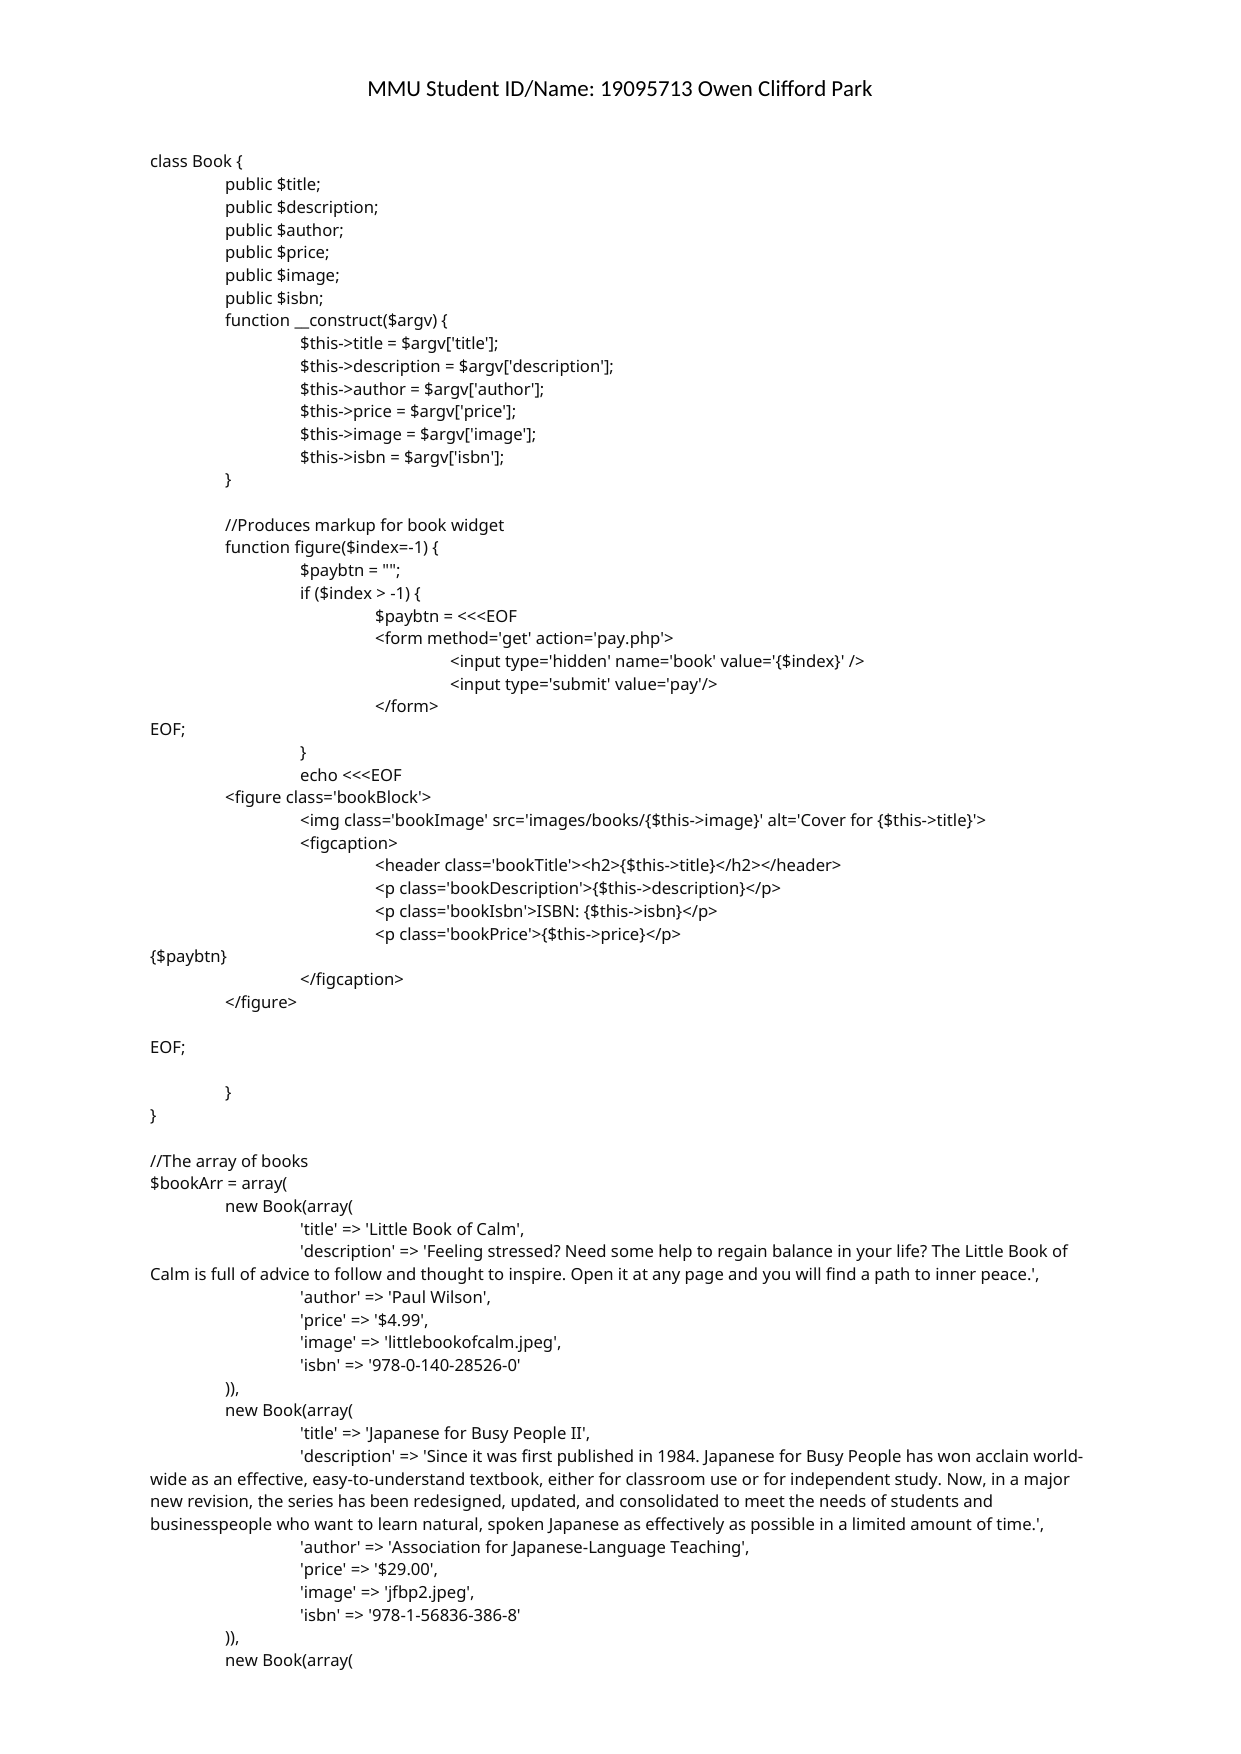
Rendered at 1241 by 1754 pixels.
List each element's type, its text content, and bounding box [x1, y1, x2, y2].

text $bookArr = array( [150, 1172, 1090, 1194]
text </figure> [150, 990, 1090, 1013]
text <input type='submit' value='pay'/> [150, 672, 1090, 695]
text $this->image = $argv['image']; [150, 422, 1090, 445]
text $this->description = $argv['description']; [150, 354, 1090, 377]
text $paybtn = ""; [150, 559, 1090, 581]
text <figcaption> [150, 831, 1090, 854]
text } [150, 1104, 1090, 1126]
text //The array of books [150, 1149, 1090, 1172]
text 'price' => '$4.99', [150, 1308, 1090, 1331]
text EOF; [150, 718, 1090, 740]
text 'price' => '$29.00', [150, 1558, 1090, 1581]
text public $price; [150, 241, 1090, 263]
text <header class='bookTitle'><h2>{$this->title}</h2></header> [150, 854, 1090, 877]
text public $title; [150, 173, 1090, 195]
text <p class='bookDescription'>{$this->description}</p> [150, 877, 1090, 899]
text $this->isbn = $argv['isbn']; [150, 445, 1090, 468]
text </form> [150, 695, 1090, 718]
text new Book(array( [150, 1649, 1090, 1671]
text <input type='hidden' name='book' value='{$index}' /> [150, 649, 1090, 672]
text 'isbn' => '978-1-56836-386-8' [150, 1603, 1090, 1626]
text $paybtn = <<<EOF [150, 604, 1090, 627]
text 'author' => 'Association for Japanese-Language Teaching', [150, 1535, 1090, 1558]
text <form method='get' action='pay.php'> [150, 627, 1090, 649]
text {$paybtn} [150, 945, 1090, 967]
text function __construct($argv) { [150, 309, 1090, 332]
text 'title' => 'Little Book of Calm', [150, 1217, 1090, 1240]
text )), [150, 1626, 1090, 1649]
text )), [150, 1376, 1090, 1399]
text function figure($index=-1) { [150, 536, 1090, 559]
text public $author; [150, 218, 1090, 241]
text 'image' => 'jfbp2.jpeg', [150, 1581, 1090, 1603]
text } [150, 468, 1090, 491]
text 'title' => 'Japanese for Busy People II', [150, 1422, 1090, 1444]
text <p class='bookPrice'>{$this->price}</p> [150, 922, 1090, 945]
text <p class='bookIsbn'>ISBN: {$this->isbn}</p> [150, 899, 1090, 922]
text new Book(array( [150, 1194, 1090, 1217]
text EOF; [150, 1036, 1090, 1058]
text if ($index > -1) { [150, 581, 1090, 604]
text $this->author = $argv['author']; [150, 377, 1090, 400]
text } [150, 1081, 1090, 1104]
text <figure class='bookBlock'> [150, 786, 1090, 808]
text <img class='bookImage' src='images/books/{$this->image}' alt='Cover for {$this->title}'> [150, 808, 1090, 831]
text </figcaption> [150, 967, 1090, 990]
text //Produces markup for book widget [150, 513, 1090, 536]
text class Book { [150, 150, 1090, 173]
text public $image; [150, 263, 1090, 286]
text } [150, 740, 1090, 763]
text 'author' => 'Paul Wilson', [150, 1285, 1090, 1308]
text 'description' => 'Since it was first published in 1984. Japanese for Busy People has won acclain world-wide as an effective, easy-to-understand textbook, either for classroom use or for independent study. Now, in a major new revision, the series has been redesigned, updated, and consolidated to meet the needs of students and businesspeople who want to learn natural, spoken Japanese as effectively as possible in a limited amount of time.', [150, 1444, 1090, 1535]
text $this->title = $argv['title']; [150, 332, 1090, 354]
text public $isbn; [150, 286, 1090, 309]
text 'isbn' => '978-0-140-28526-0' [150, 1353, 1090, 1376]
text 'image' => 'littlebookofcalm.jpeg', [150, 1331, 1090, 1353]
text echo <<<EOF [150, 763, 1090, 786]
text public $description; [150, 195, 1090, 218]
text 'description' => 'Feeling stressed? Need some help to regain balance in your life? The Little Book of Calm is full of advice to follow and thought to inspire. Open it at any page and you will find a path to inner peace.', [150, 1240, 1090, 1285]
text new Book(array( [150, 1399, 1090, 1422]
text $this->price = $argv['price']; [150, 400, 1090, 422]
